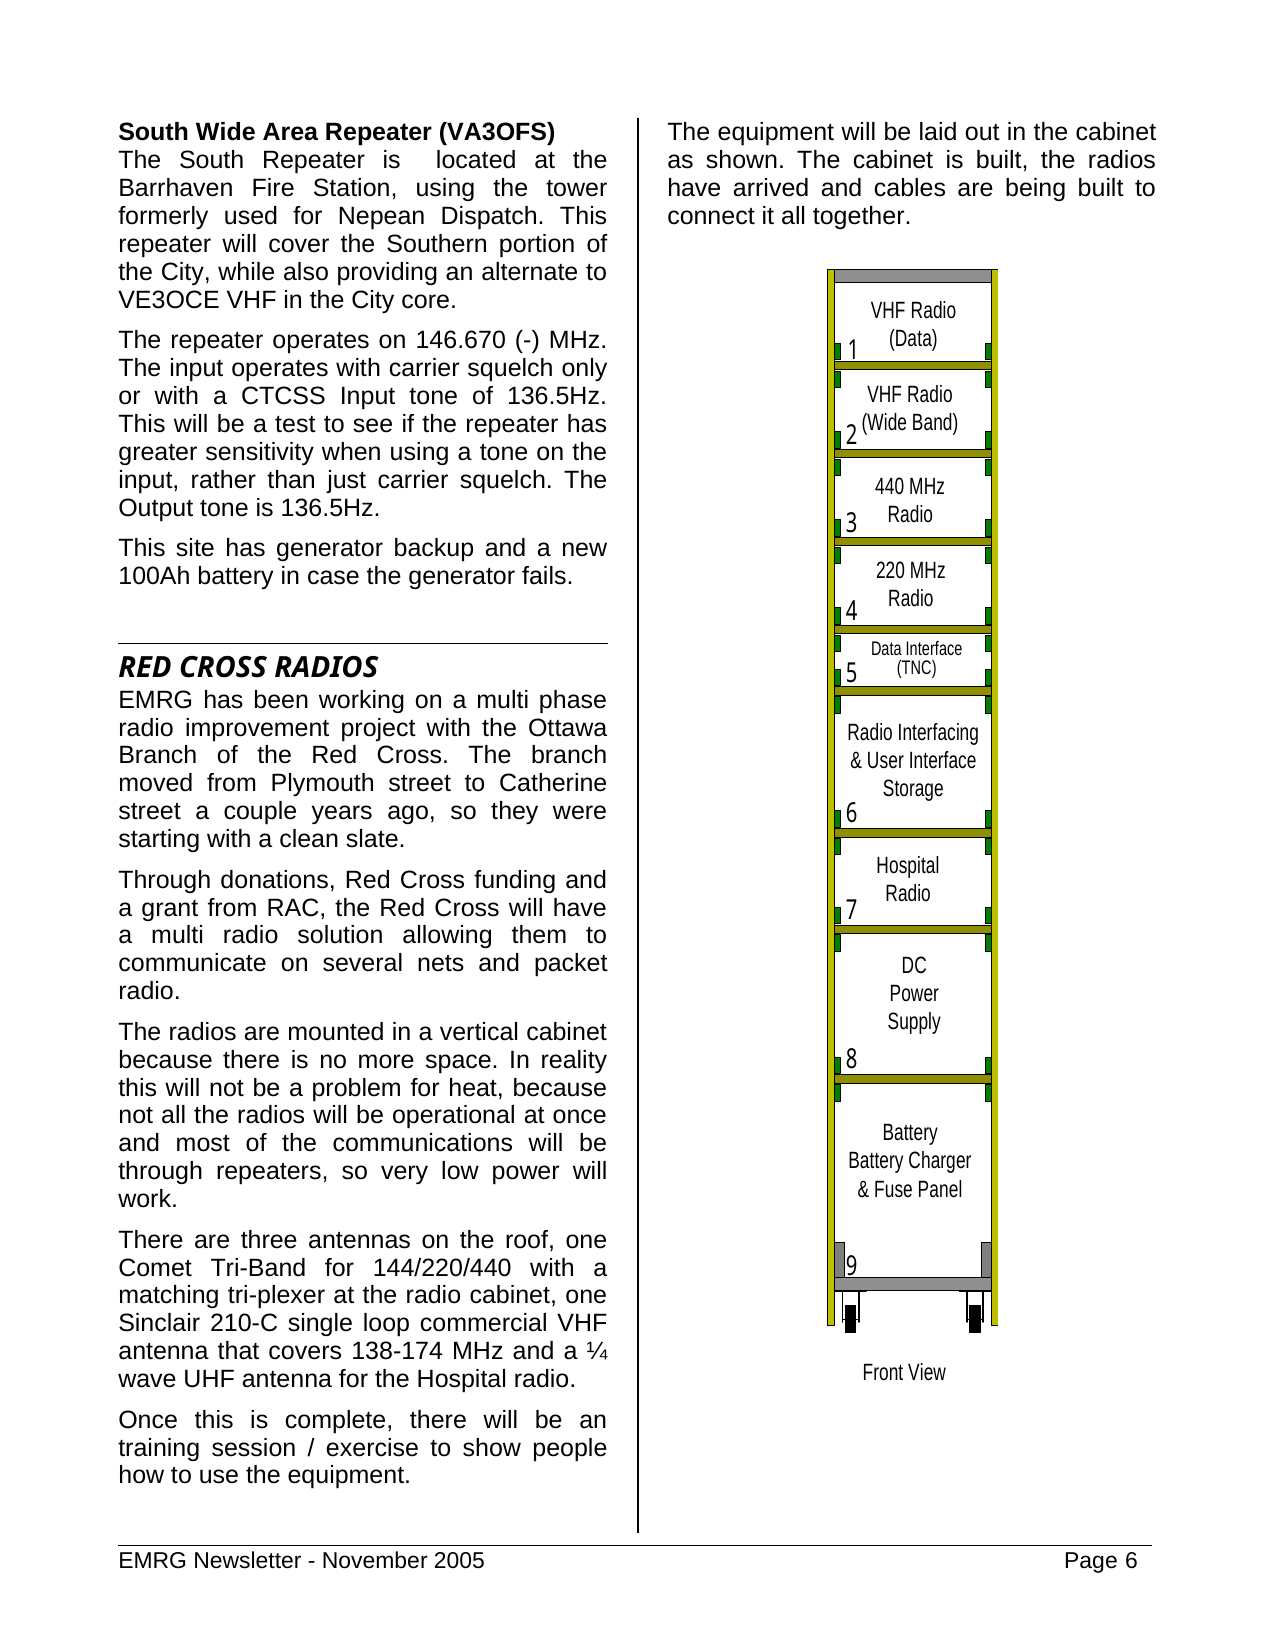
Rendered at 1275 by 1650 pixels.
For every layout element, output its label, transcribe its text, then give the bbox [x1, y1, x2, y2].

text The equipment will be laid out in the cabinet as shown. The cabinet is built, the radios have arrived and cables are being built to connect it all together. [667, 118, 1157, 230]
text There are three antennas on the roof, one Comet Tri-Band for 144/220/440 with a matching tri-plexer at the radio cabinet, one Sinclair 210-C single loop commercial VHF antenna that covers 138-174 MHz and a ¼ wave UHF antenna for the Hospital radio. [118, 1226, 608, 1393]
text This site has generator backup and a new 100Ah battery in case the generator fails. [118, 534, 608, 590]
text EMRG has been working on a multi phase radio improvement project with the Ottawa Branch of the Red Cross. The branch moved from Plymouth street to Catherine street a couple years ago, so they were starting with a clean slate. [118, 686, 608, 853]
text The radios are mounted in a vertical cabinet because there is no more space. In reality this will not be a problem for heat, because not all the radios will be operational at once and most of the communications will be through repeaters, so very low power will work. [118, 1018, 608, 1213]
subtitle RED CROSS RADIOS [118, 644, 608, 686]
text The South Repeater is located at the Barrhaven Fire Station, using the tower formerly used for Nepean Dispatch. This repeater will cover the Southern portion of the City, while also providing an alternate to VE3OCE VHF in the City core. [118, 146, 608, 313]
text Once this is complete, there will be an training session / exercise to show people how to use the equipment. [118, 1406, 608, 1489]
text The repeater operates on 146.670 (-) MHz. The input operates with carrier squelch only or with a CTCSS Input tone of 136.5Hz. This will be a test to see if the repeater has greater sensitivity when using a tone on the input, rather than just carrier squelch. The Output tone is 136.5Hz. [118, 326, 608, 521]
text Through donations, Red Cross funding and a grant from RAC, the Red Cross will have a multi radio solution allowing them to communicate on several nets and packet radio. [118, 866, 608, 1005]
subtitle South Wide Area Repeater (VA3OFS) [118, 118, 608, 146]
